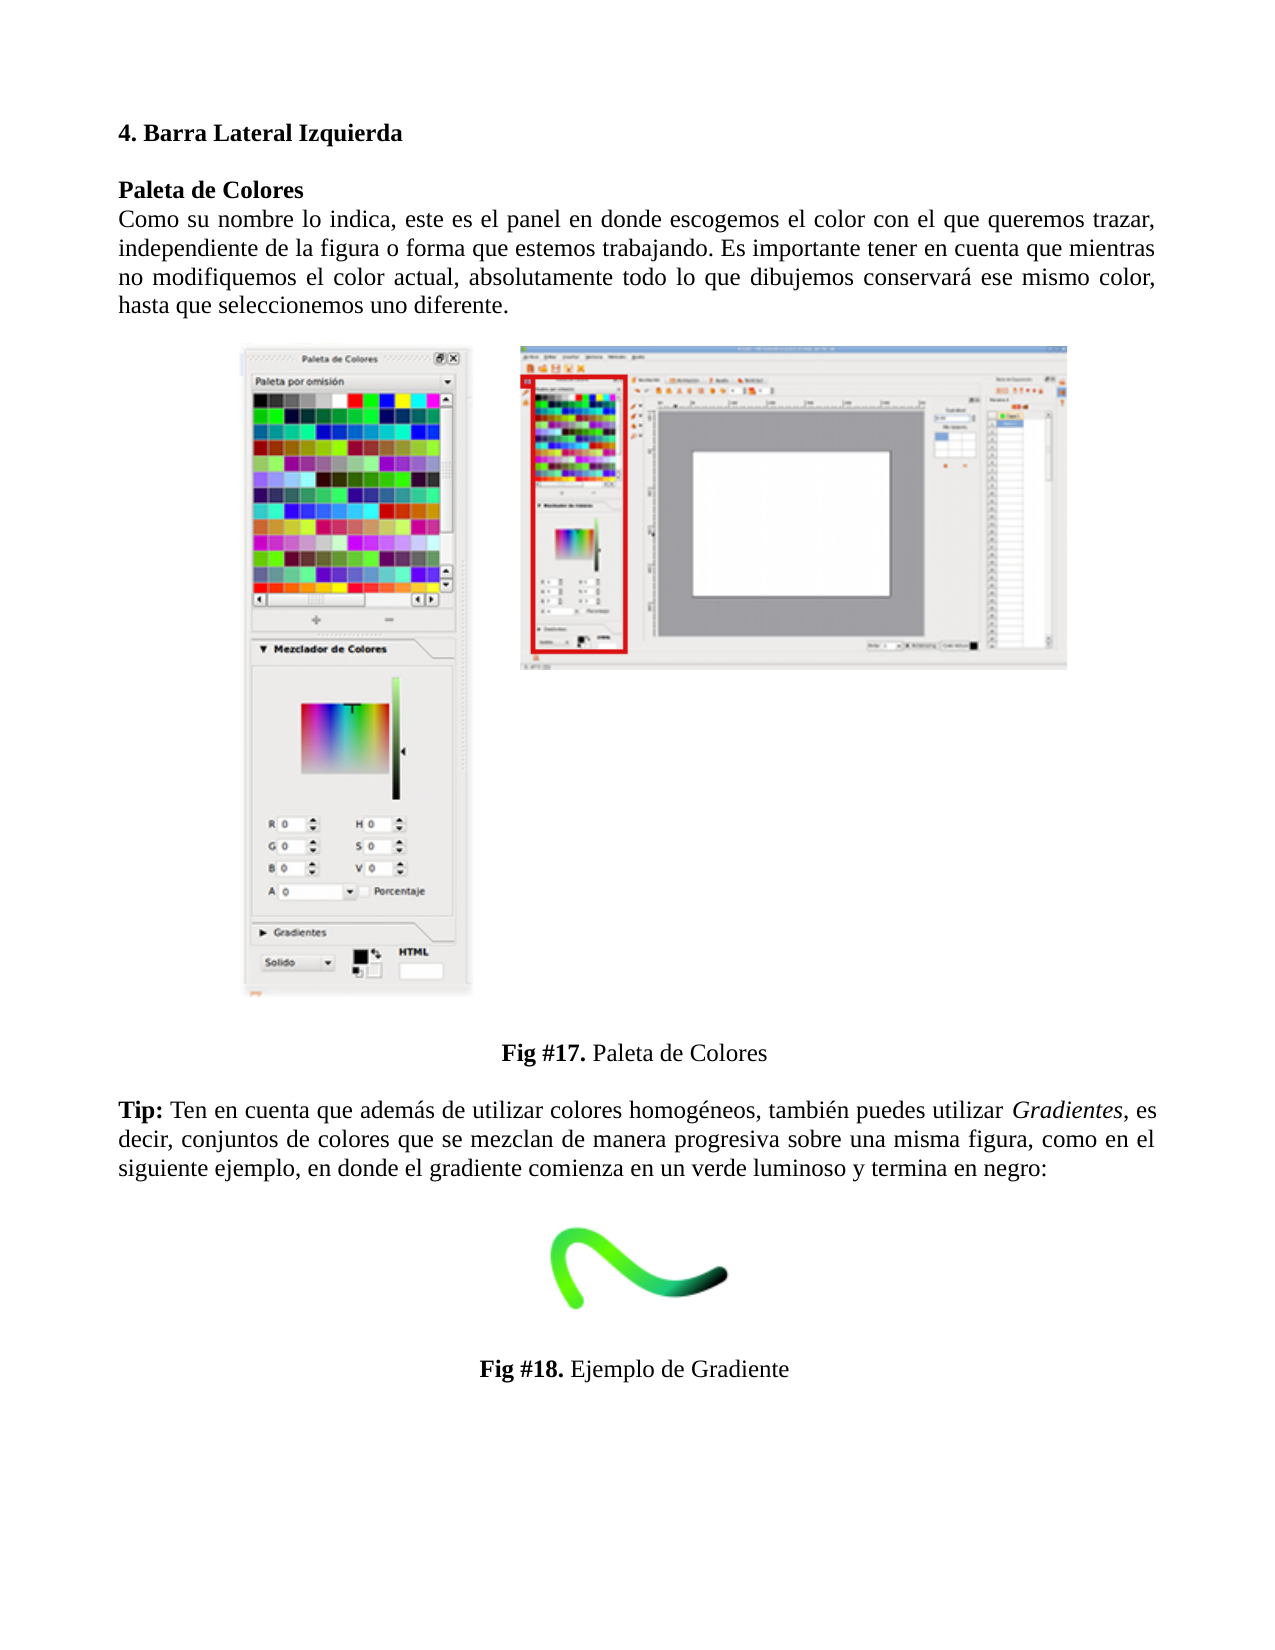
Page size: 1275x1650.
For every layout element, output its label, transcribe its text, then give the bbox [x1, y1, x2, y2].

text Paleta de Colores [118, 176, 1157, 204]
text Tip: Ten en cuenta que además de utilizar colores homogéneos, también puedes utilizar Gradientes, es decir, conjuntos de colores que se mezclan de manera progresiva sobre una misma figura, como en el siguiente ejemplo, en donde el gradiente comienza en un verde luminoso y termina en negro: [118, 1096, 1157, 1182]
text Como su nombre lo indica, este es el panel en donde escogemos el color con el que queremos trazar, independiente de la figura o forma que estemos trabajando. Es importante tener en cuenta que mientras no modifiquemos el color actual, absolutamente todo lo que dibujemos conservará ese mismo color, hasta que seleccionemos uno diferente. [118, 204, 1157, 319]
picture [520, 346, 1068, 670]
text 4. Barra Lateral Izquierda [118, 118, 1157, 147]
picture [532, 1210, 743, 1325]
text Fig #18. Ejemplo de Gradiente [118, 1354, 1157, 1383]
text Fig #17. Paleta de Colores [118, 1038, 1157, 1067]
picture [239, 343, 474, 997]
